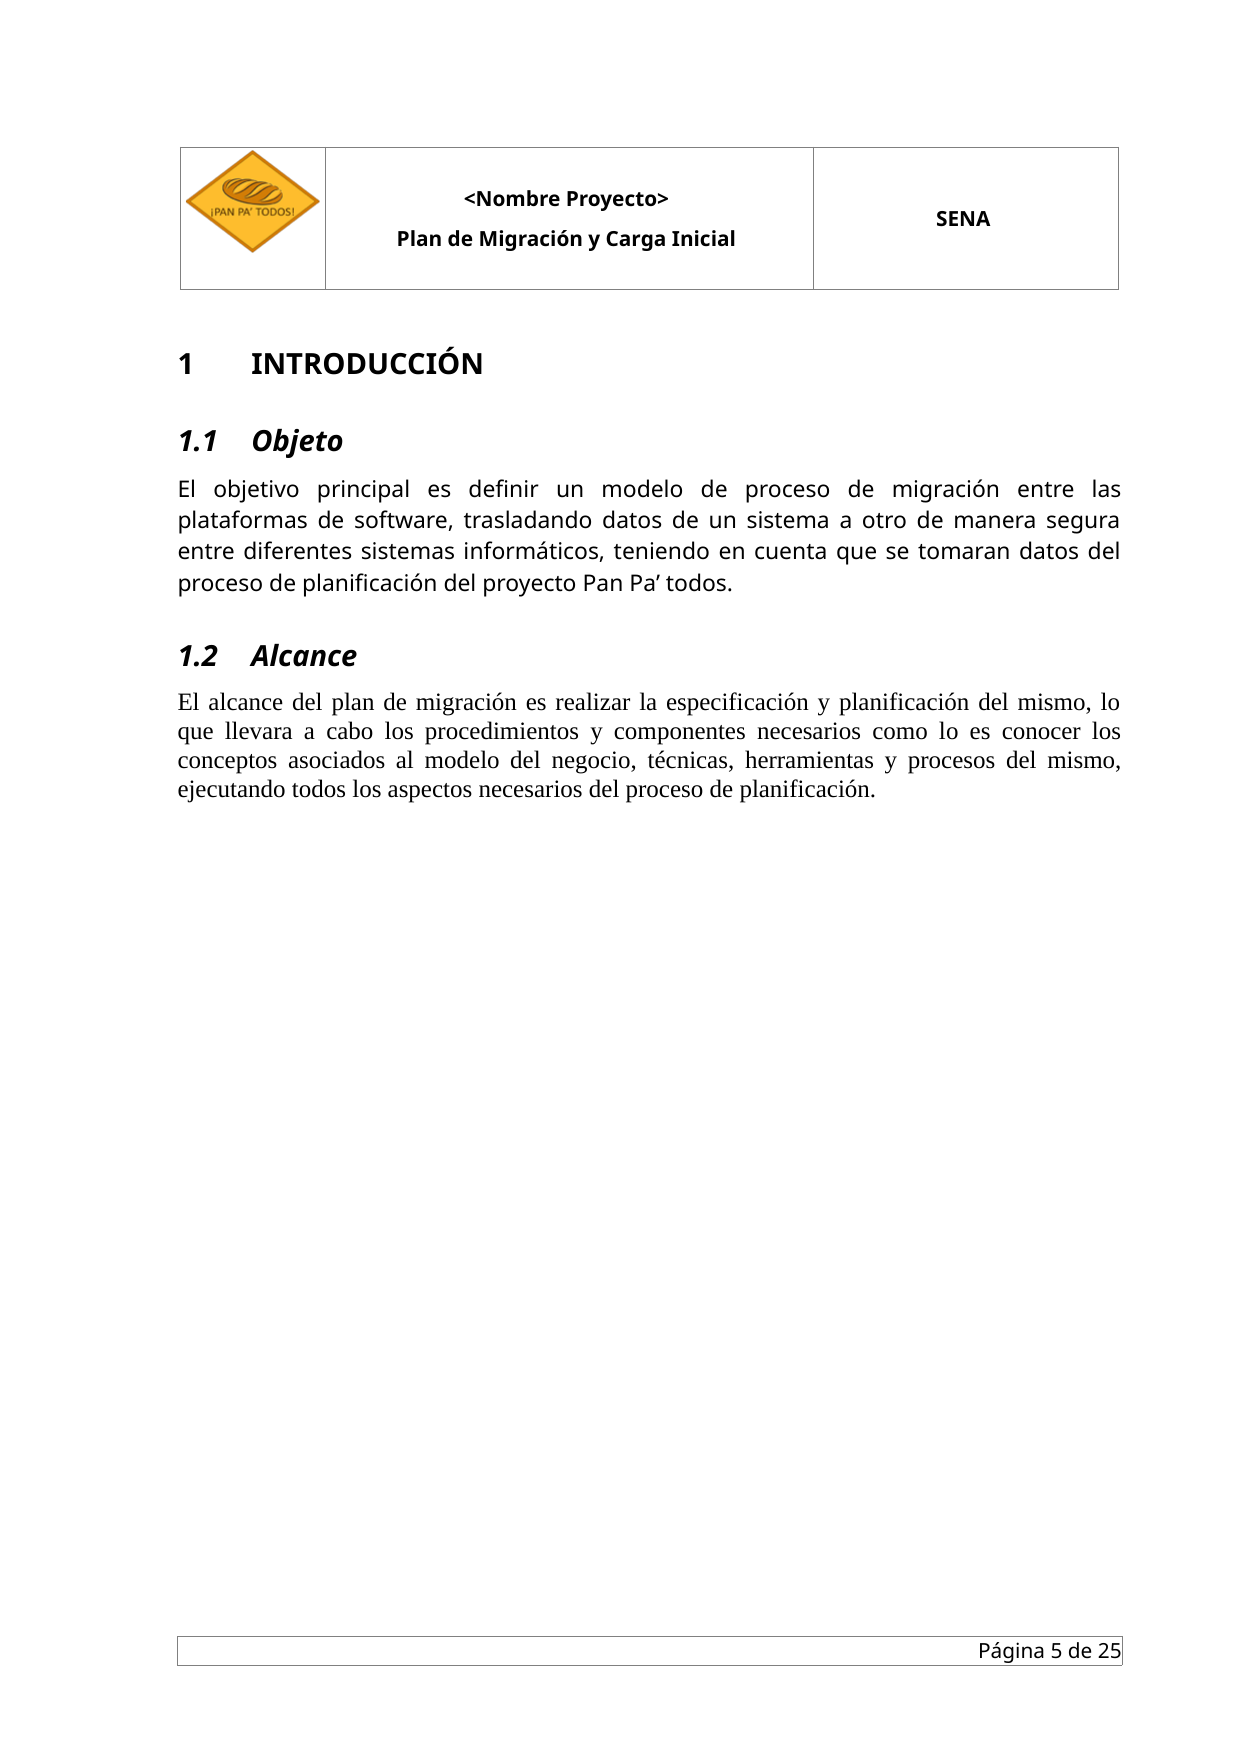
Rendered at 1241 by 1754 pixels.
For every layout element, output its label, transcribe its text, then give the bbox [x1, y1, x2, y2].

text El objetivo principal es definir un modelo de proceso de migración entre las plataformas de software, trasladando datos de un sistema a otro de manera segura entre diferentes sistemas informáticos, teniendo en cuenta que se tomaran datos del proceso de planificación del proyecto Pan Pa’ todos. [177, 473, 1122, 598]
text El alcance del plan de migración es realizar la especificación y planificación del mismo, lo que llevara a cabo los procedimientos y componentes necesarios como lo es conocer los conceptos asociados al modelo del negocio, técnicas, herramientas y procesos del mismo, ejecutando todos los aspectos necesarios del proceso de planificación. [177, 687, 1122, 802]
subtitle INTRODUCCIÓN [177, 343, 1122, 383]
subtitle Objeto [177, 421, 1122, 460]
subtitle Alcance [177, 635, 1122, 675]
